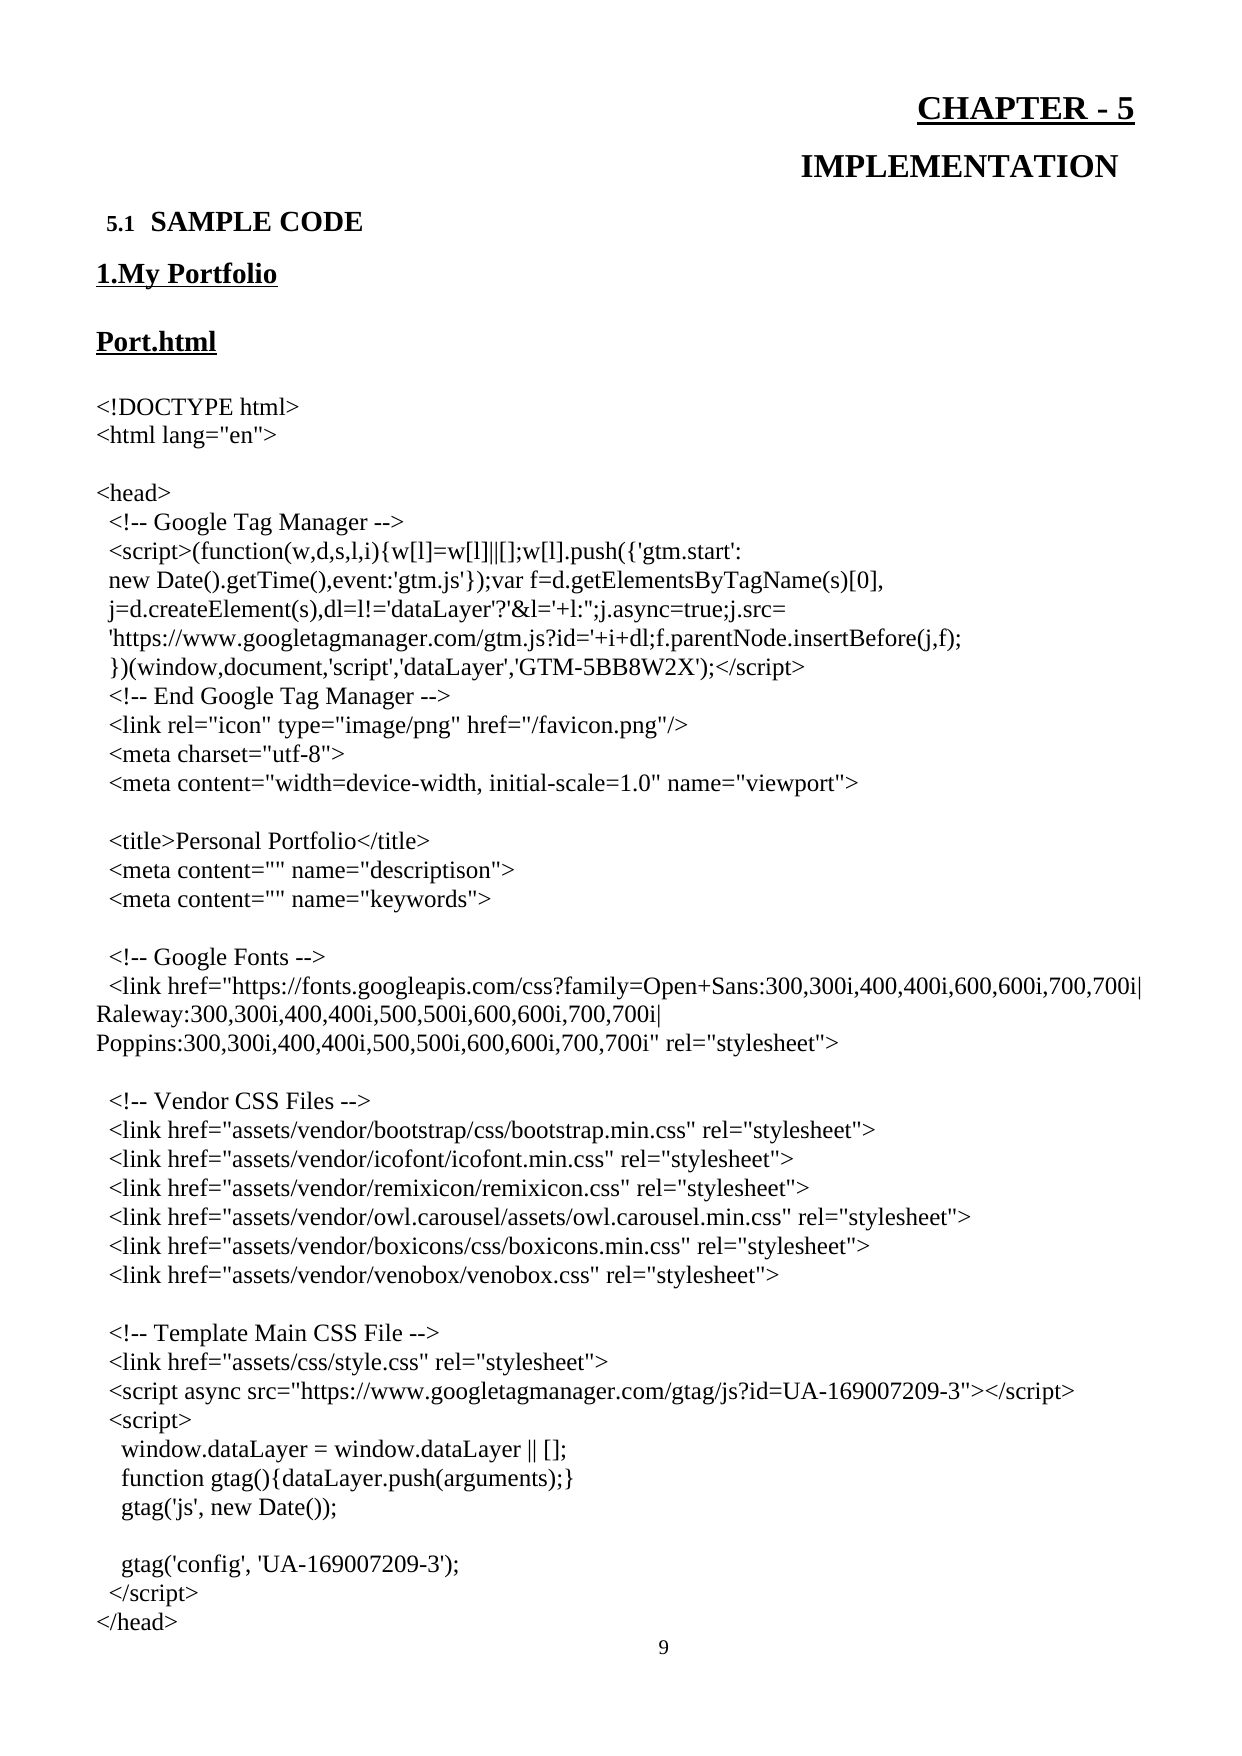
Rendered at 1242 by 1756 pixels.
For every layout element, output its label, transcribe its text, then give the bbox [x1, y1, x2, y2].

subtitle window.dataLayer = window.dataLayer || []; [96, 1434, 1152, 1462]
subtitle j=d.createElement(s),dl=l!='dataLayer'?'&l='+l:'';j.async=true;j.src= [96, 594, 1152, 623]
subtitle </script> [96, 1578, 1152, 1607]
subtitle Port.html [96, 324, 1152, 358]
subtitle <title>Personal Portfolio</title> [96, 826, 1152, 855]
subtitle <!-- Vendor CSS Files --> [96, 1086, 1152, 1115]
subtitle <link href="assets/vendor/owl.carousel/assets/owl.carousel.min.css" rel="stylesheet"> [96, 1202, 1152, 1231]
subtitle new Date().getTime(),event:'gtm.js'});var f=d.getElementsByTagName(s)[0], [96, 565, 1152, 594]
subtitle </head> [96, 1607, 1152, 1636]
subtitle <html lang="en"> [96, 421, 1152, 449]
subtitle <meta content="" name="keywords"> [96, 884, 1152, 913]
subtitle <link rel="icon" type="image/png" href="/favicon.png"/> [96, 710, 1152, 739]
list SAMPLE CODE [106, 204, 363, 237]
subtitle <link href="https://fonts.googleapis.com/css?family=Open+Sans:300,300i,400,400i,600,600i,700,700i|Raleway:300,300i,400,400i,500,500i,600,600i,700,700i|Poppins:300,300i,400,400i,500,500i,600,600i,700,700i" rel="stylesheet"> [96, 971, 1152, 1057]
subtitle <!-- Google Fonts --> [96, 942, 1152, 971]
subtitle CHAPTER - 5 IMPLEMENTATION [800, 88, 1137, 184]
subtitle <script> [96, 1405, 1152, 1433]
subtitle <script async src="https://www.googletagmanager.com/gtag/js?id=UA-169007209-3"></script> [96, 1376, 1152, 1404]
subtitle <meta charset="utf-8"> [96, 739, 1152, 768]
subtitle })(window,document,'script','dataLayer','GTM-5BB8W2X');</script> [96, 652, 1152, 681]
subtitle <!-- End Google Tag Manager --> [96, 681, 1152, 710]
subtitle gtag('config', 'UA-169007209-3'); [96, 1549, 1152, 1578]
subtitle <meta content="width=device-width, initial-scale=1.0" name="viewport"> [96, 768, 1152, 797]
subtitle <!-- Google Tag Manager --> [96, 507, 1152, 536]
subtitle <link href="assets/vendor/icofont/icofont.min.css" rel="stylesheet"> [96, 1144, 1152, 1173]
subtitle gtag('js', new Date()); [96, 1492, 1152, 1520]
subtitle <link href="assets/vendor/boxicons/css/boxicons.min.css" rel="stylesheet"> [96, 1231, 1152, 1260]
subtitle <script>(function(w,d,s,l,i){w[l]=w[l]||[];w[l].push({'gtm.start': [96, 536, 1152, 565]
subtitle <!DOCTYPE html> [96, 392, 1152, 420]
subtitle <link href="assets/vendor/remixicon/remixicon.css" rel="stylesheet"> [96, 1173, 1152, 1202]
subtitle <link href="assets/css/style.css" rel="stylesheet"> [96, 1347, 1152, 1376]
subtitle 'https://www.googletagmanager.com/gtm.js?id='+i+dl;f.parentNode.insertBefore(j,f); [96, 623, 1152, 652]
subtitle function gtag(){dataLayer.push(arguments);} [96, 1463, 1152, 1491]
subtitle 1.My Portfolio [96, 257, 1152, 290]
subtitle <meta content="" name="descriptison"> [96, 855, 1152, 884]
subtitle <!-- Template Main CSS File --> [96, 1318, 1152, 1347]
subtitle <link href="assets/vendor/venobox/venobox.css" rel="stylesheet"> [96, 1260, 1152, 1289]
subtitle <link href="assets/vendor/bootstrap/css/bootstrap.min.css" rel="stylesheet"> [96, 1115, 1152, 1144]
subtitle <head> [96, 478, 1152, 507]
